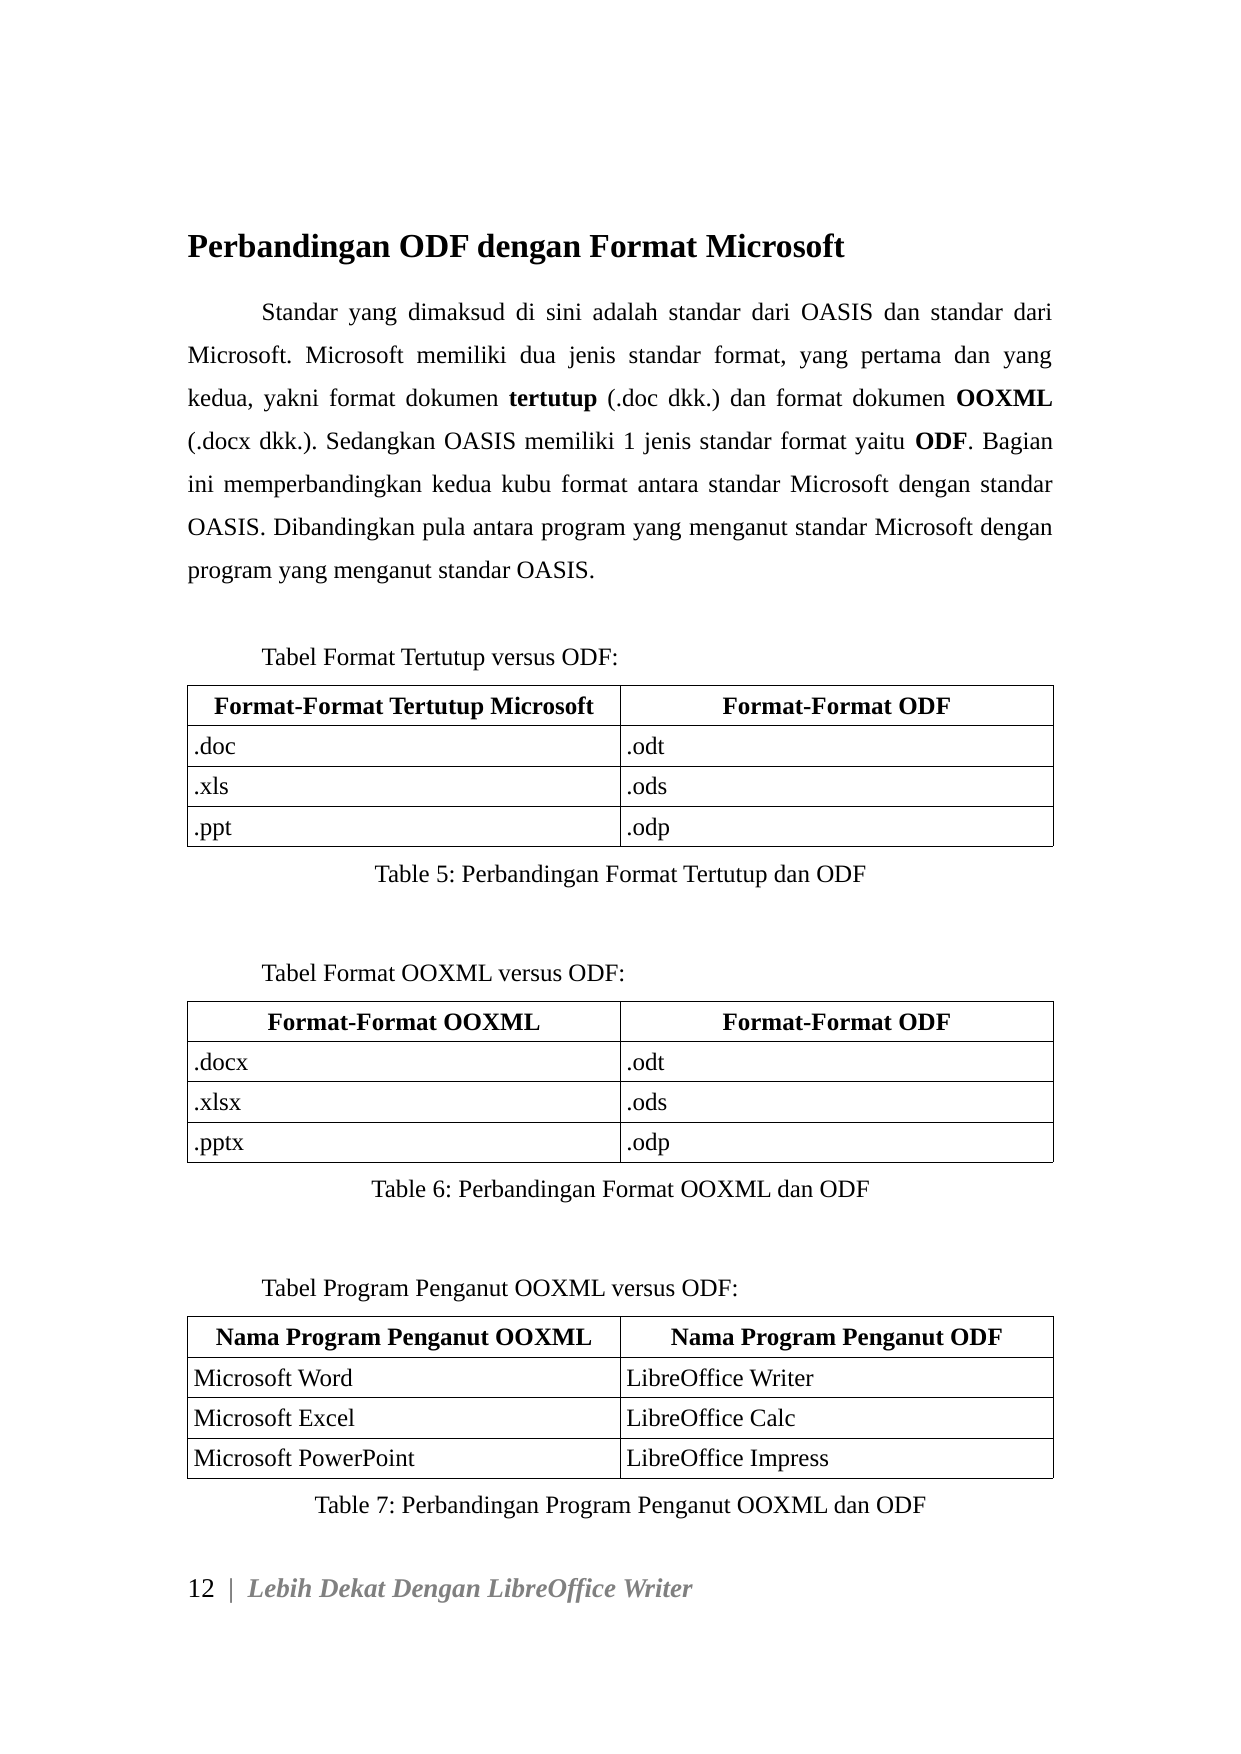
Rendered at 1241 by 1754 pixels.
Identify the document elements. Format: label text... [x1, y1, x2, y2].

table_cell Microsoft Excel [188, 1398, 620, 1437]
table_header Format-Format Tertutup Microsoft [188, 686, 620, 725]
table_cell .doc [188, 726, 620, 766]
table_cell .xls [188, 767, 620, 806]
table_cell .docx [188, 1042, 620, 1081]
table_cell LibreOffice Calc [621, 1398, 1053, 1437]
table_header Nama Program Penganut OOXML [188, 1317, 620, 1357]
text Tabel Format OOXML versus ODF: [187, 958, 1053, 986]
table_cell .odp [621, 1123, 1053, 1162]
table_cell Microsoft Word [188, 1358, 620, 1397]
table_header Format-Format ODF [621, 1002, 1053, 1041]
table_header Format-Format OOXML [188, 1002, 620, 1041]
table_cell .ods [621, 1082, 1053, 1122]
table_header Format-Format ODF [621, 686, 1053, 725]
text Table 7: Perbandingan Program Penganut OOXML dan ODF [187, 1490, 1053, 1519]
table_header Nama Program Penganut ODF [621, 1317, 1053, 1357]
table_cell .xlsx [188, 1082, 620, 1122]
table_cell .odt [621, 1042, 1053, 1081]
text Table 6: Perbandingan Format OOXML dan ODF [187, 1174, 1053, 1203]
text Standar yang dimaksud di sini adalah standar dari OASIS dan standar dari Microsoft. Microsoft memiliki dua jenis standar format, yang pertama dan yang kedua, yakni format dokumen tertutup (.doc dkk.) dan format dokumen OOXML (.docx dkk.). Sedangkan OASIS memiliki 1 jenis standar format yaitu ODF. Bagian ini memperbandingkan kedua kubu format antara standar Microsoft dengan standar OASIS. Dibandingkan pula antara program yang menganut standar Microsoft dengan program yang menganut standar OASIS. [187, 297, 1053, 584]
table_cell .ods [621, 767, 1053, 806]
table_cell .odp [621, 807, 1053, 846]
table_cell .pptx [188, 1123, 620, 1162]
table_cell Microsoft PowerPoint [188, 1439, 620, 1478]
text Tabel Program Penganut OOXML versus ODF: [187, 1273, 1053, 1302]
subtitle Perbandingan ODF dengan Format Microsoft [187, 226, 1053, 265]
text Tabel Format Tertutup versus ODF: [187, 642, 1053, 671]
table_cell LibreOffice Writer [621, 1358, 1053, 1397]
table_cell .odt [621, 726, 1053, 766]
text Table 5: Perbandingan Format Tertutup dan ODF [187, 859, 1053, 888]
table_cell .ppt [188, 807, 620, 846]
table_cell LibreOffice Impress [621, 1439, 1053, 1478]
